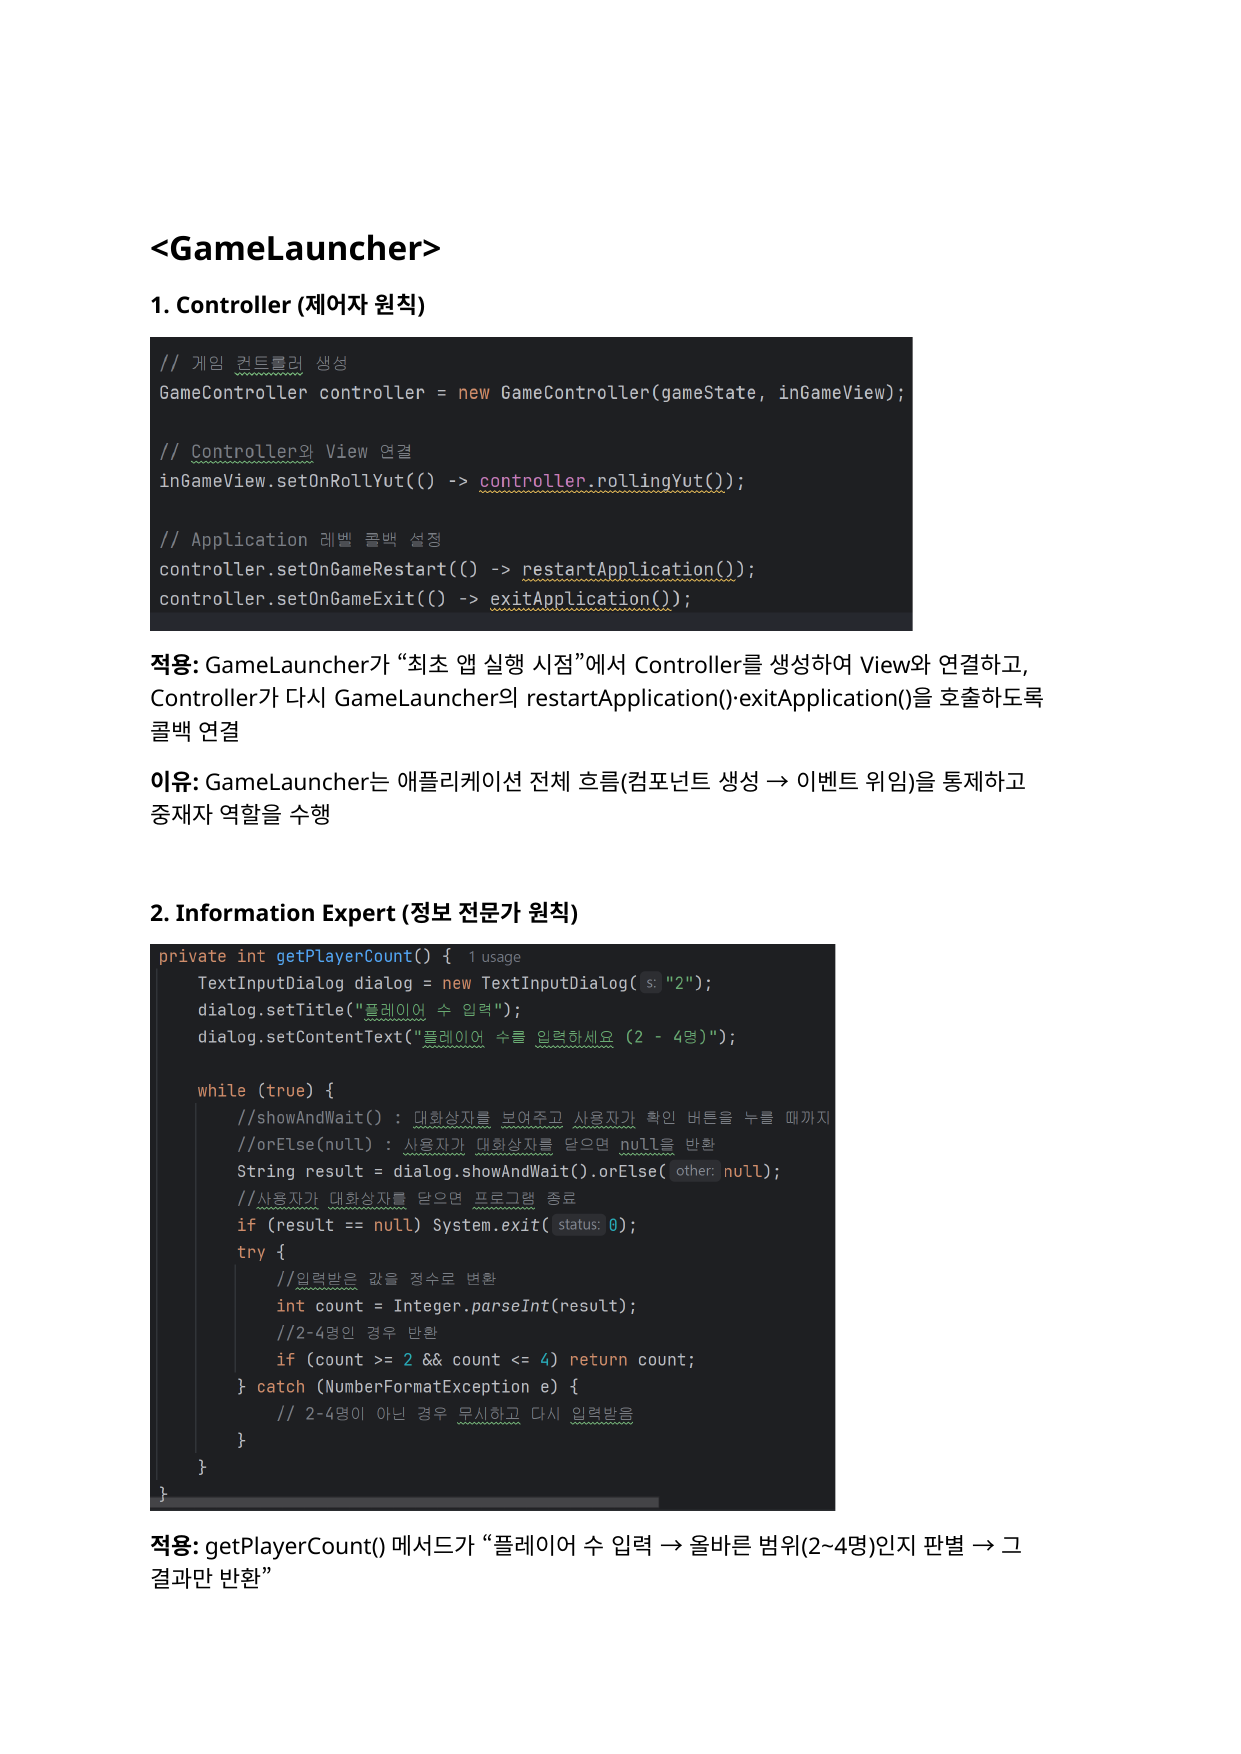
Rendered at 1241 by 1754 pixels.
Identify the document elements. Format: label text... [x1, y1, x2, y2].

text 2. Information Expert (정보 전문가 원칙) [150, 894, 1090, 928]
text 이유: GameLauncher는 애플리케이션 전체 흐름(컴포넌트 생성 → 이벤트 위임)을 통제하고 중재자 역할을 수행 [150, 763, 1090, 830]
text 적용: getPlayerCount() 메서드가 “플레이어 수 입력 → 올바른 범위(2~4명)인지 판별 → 그 결과만 반환” [150, 1527, 1090, 1594]
text 1. Controller (제어자 원칙) [150, 287, 1090, 321]
text 적용: GameLauncher가 “최초 앱 실행 시점”에서 Controller를 생성하여 View와 연결하고, Controller가 다시 GameLauncher의 restartApplication()·exitApplication()을 호출하도록 콜백 연결 [150, 647, 1090, 747]
text <GameLauncher> [150, 225, 1090, 271]
